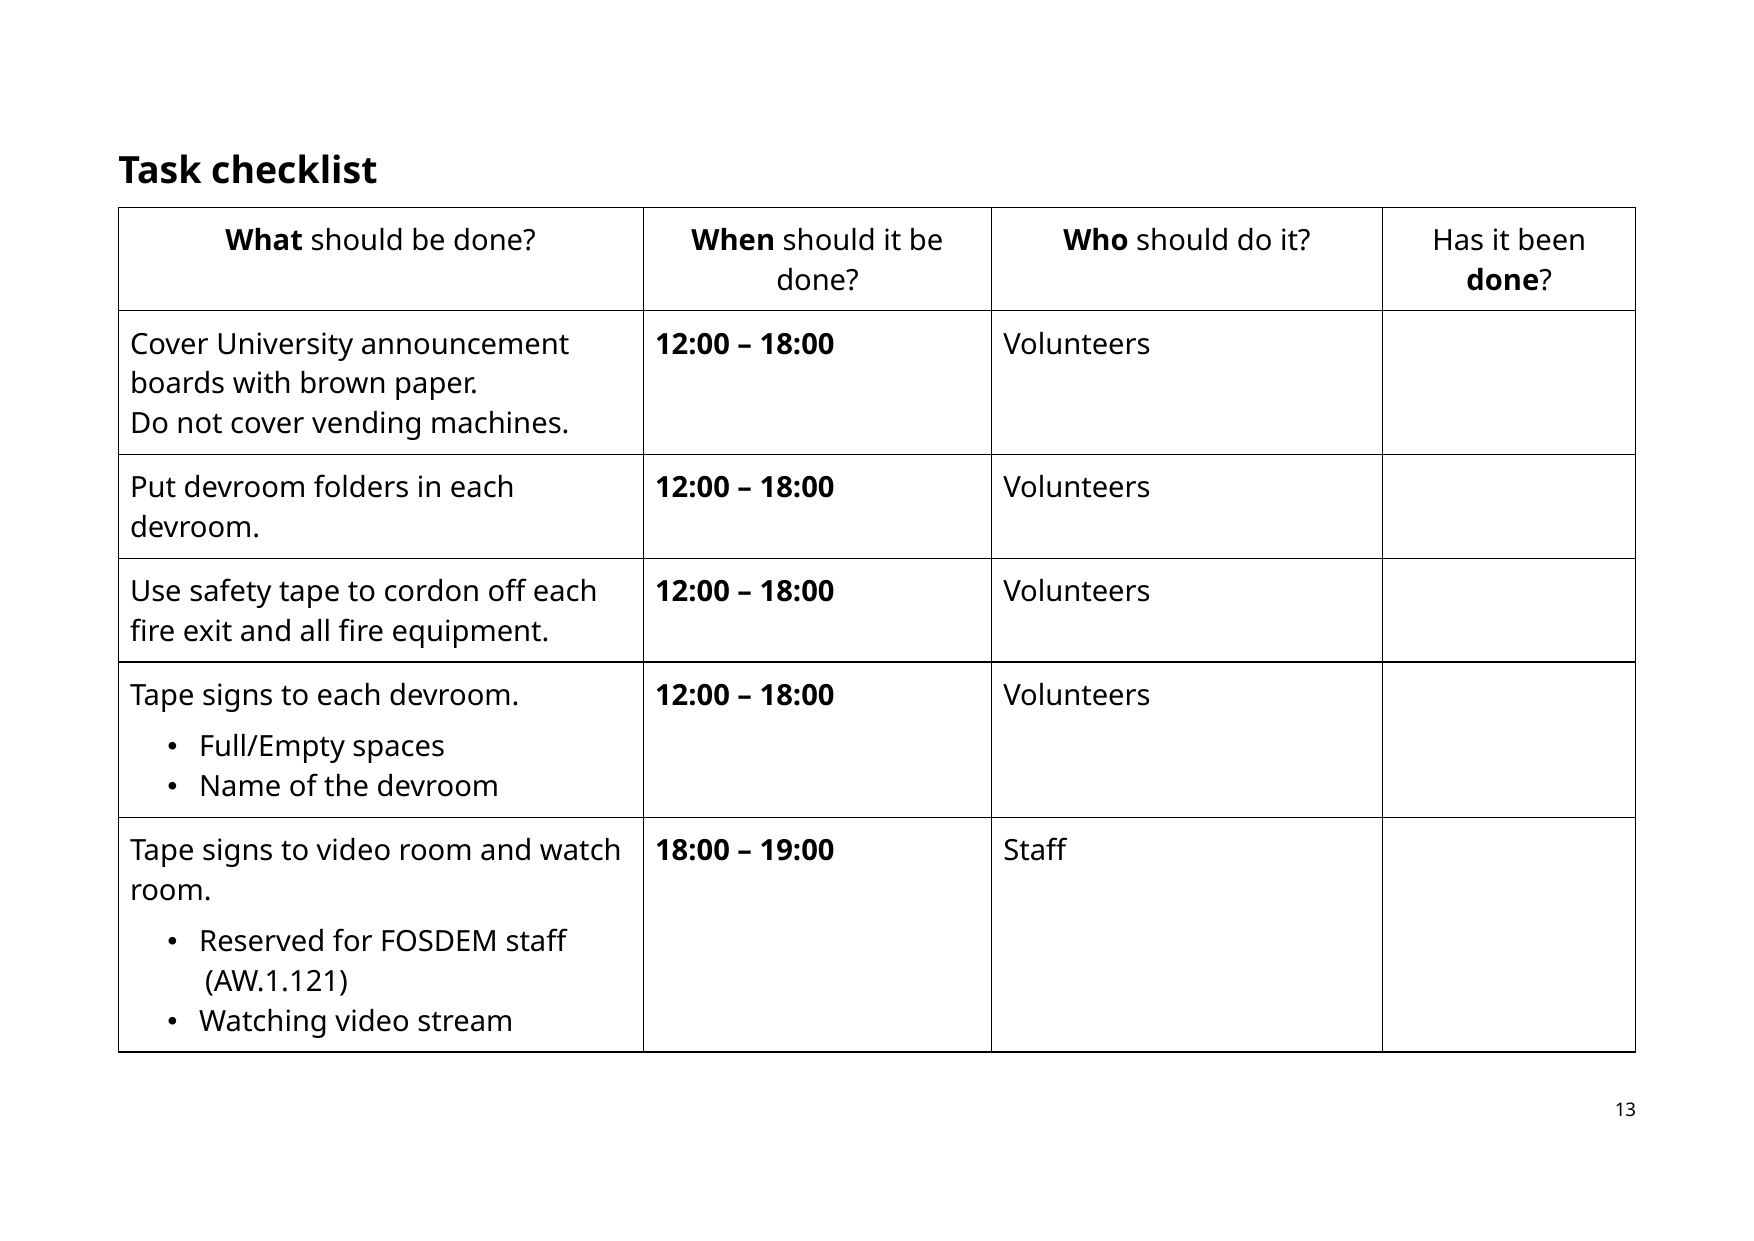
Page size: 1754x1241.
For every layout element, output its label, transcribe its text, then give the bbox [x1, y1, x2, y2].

table_cell Volunteers [992, 311, 1382, 454]
table_cell [1383, 559, 1635, 661]
table_cell 18:00 – 19:00 [644, 818, 991, 1051]
table_cell [1383, 818, 1635, 1051]
table_header Has it been done? [1383, 208, 1635, 310]
table_cell Volunteers [992, 455, 1382, 558]
table_header Who should do it? [992, 208, 1382, 310]
table_header When should it be done? [644, 208, 991, 310]
table_cell Put devroom folders in each devroom. [119, 455, 643, 558]
table_cell Tape signs to each devroom. Full/Empty spaces Name of the devroom [119, 663, 643, 817]
table_cell Cover University announcement boards with brown paper. Do not cover vending machines. [119, 311, 643, 454]
table_cell 12:00 – 18:00 [644, 559, 991, 661]
table_cell Volunteers [992, 559, 1382, 661]
table_cell Tape signs to video room and watch room. Reserved for FOSDEM staff (AW.1.121) Watching video stream [119, 818, 643, 1051]
table_header What should be done? [119, 208, 643, 310]
table_cell [1383, 455, 1635, 558]
table_cell [1383, 311, 1635, 454]
table_cell 12:00 – 18:00 [644, 455, 991, 558]
table_cell 12:00 – 18:00 [644, 663, 991, 817]
subtitle Task checklist [118, 143, 1636, 194]
table_cell 12:00 – 18:00 [644, 311, 991, 454]
table_cell [1383, 663, 1635, 817]
table_cell Use safety tape to cordon off each fire exit and all fire equipment. [119, 559, 643, 661]
table_cell Volunteers [992, 663, 1382, 817]
table_cell Staff [992, 818, 1382, 1051]
